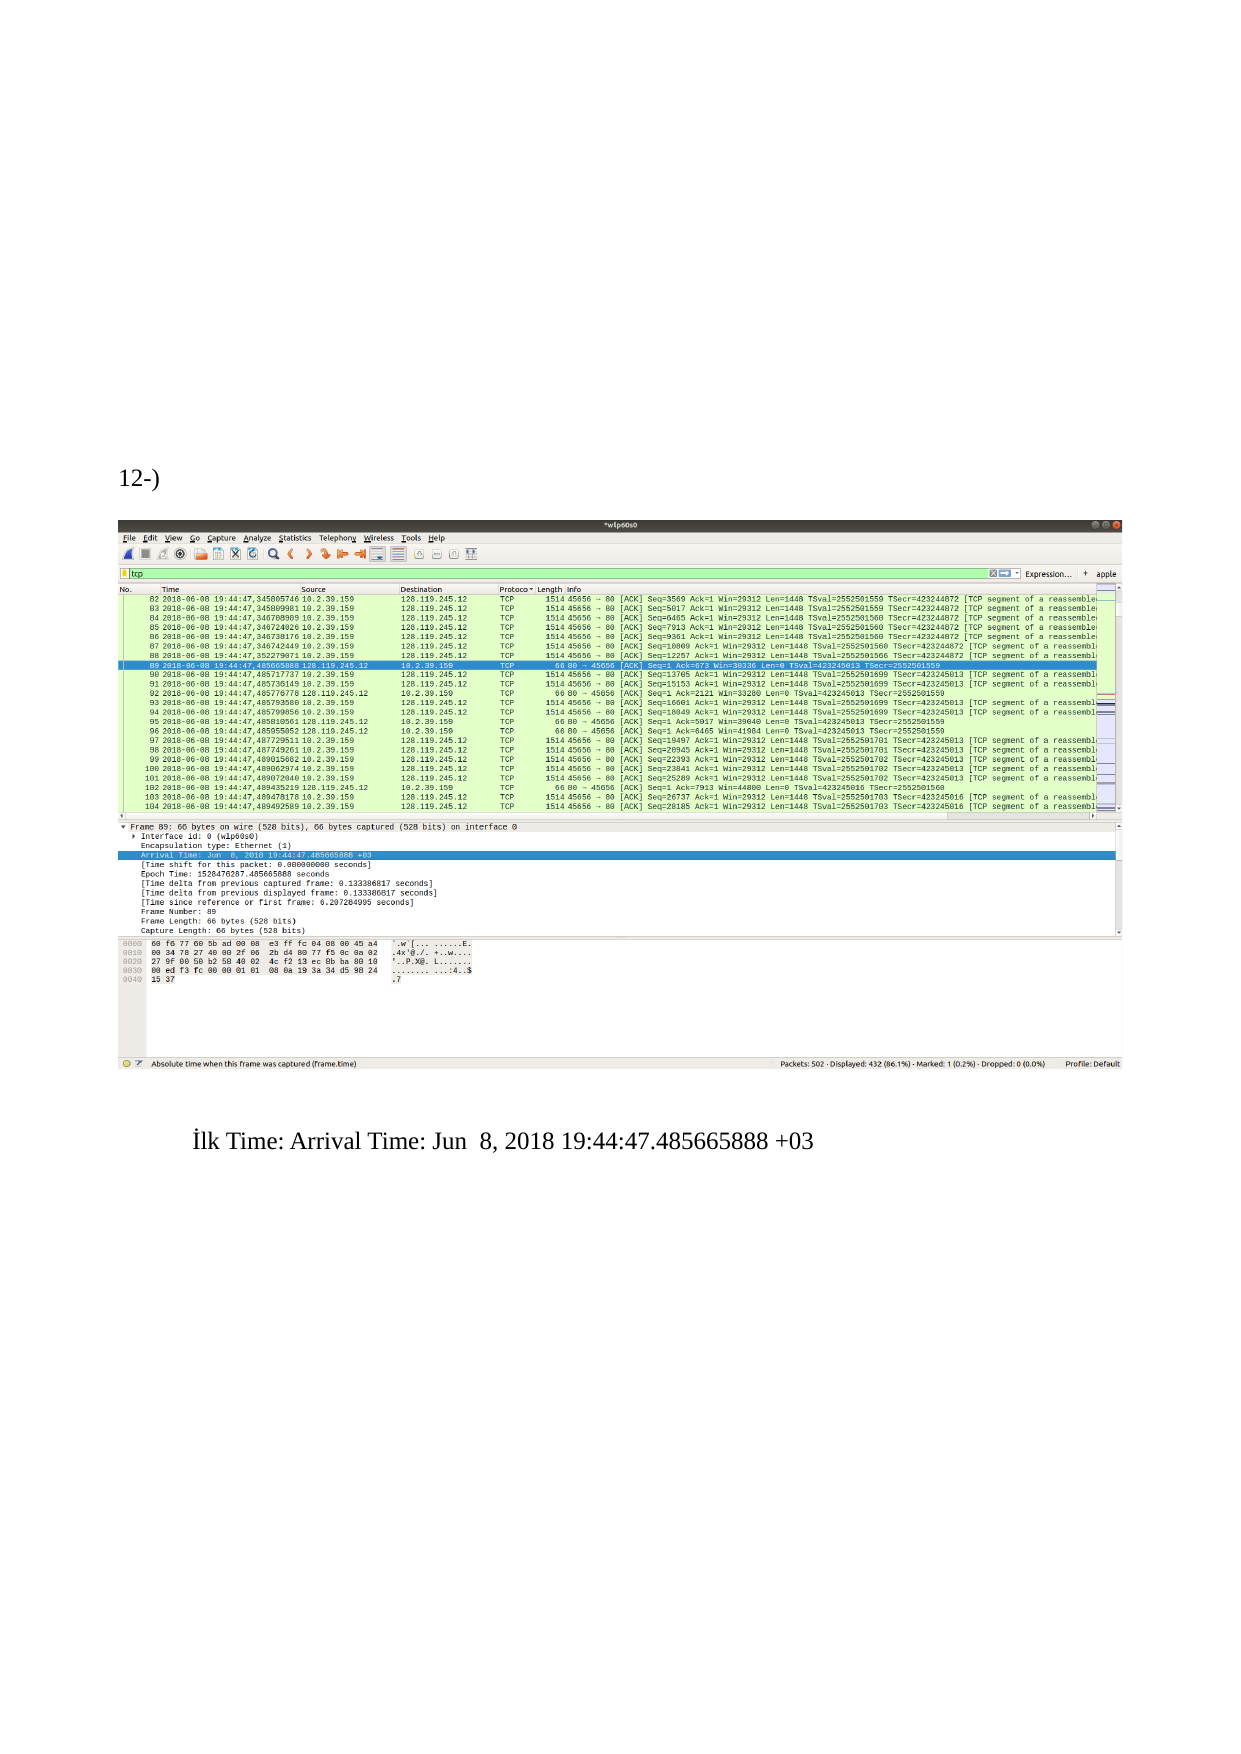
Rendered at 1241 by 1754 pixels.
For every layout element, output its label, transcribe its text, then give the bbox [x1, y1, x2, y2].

picture [118, 520, 1123, 1069]
text 12-) [118, 463, 1122, 492]
text İlk Time: Arrival Time: Jun 8, 2018 19:44:47.485665888 +03 [118, 1126, 1122, 1155]
